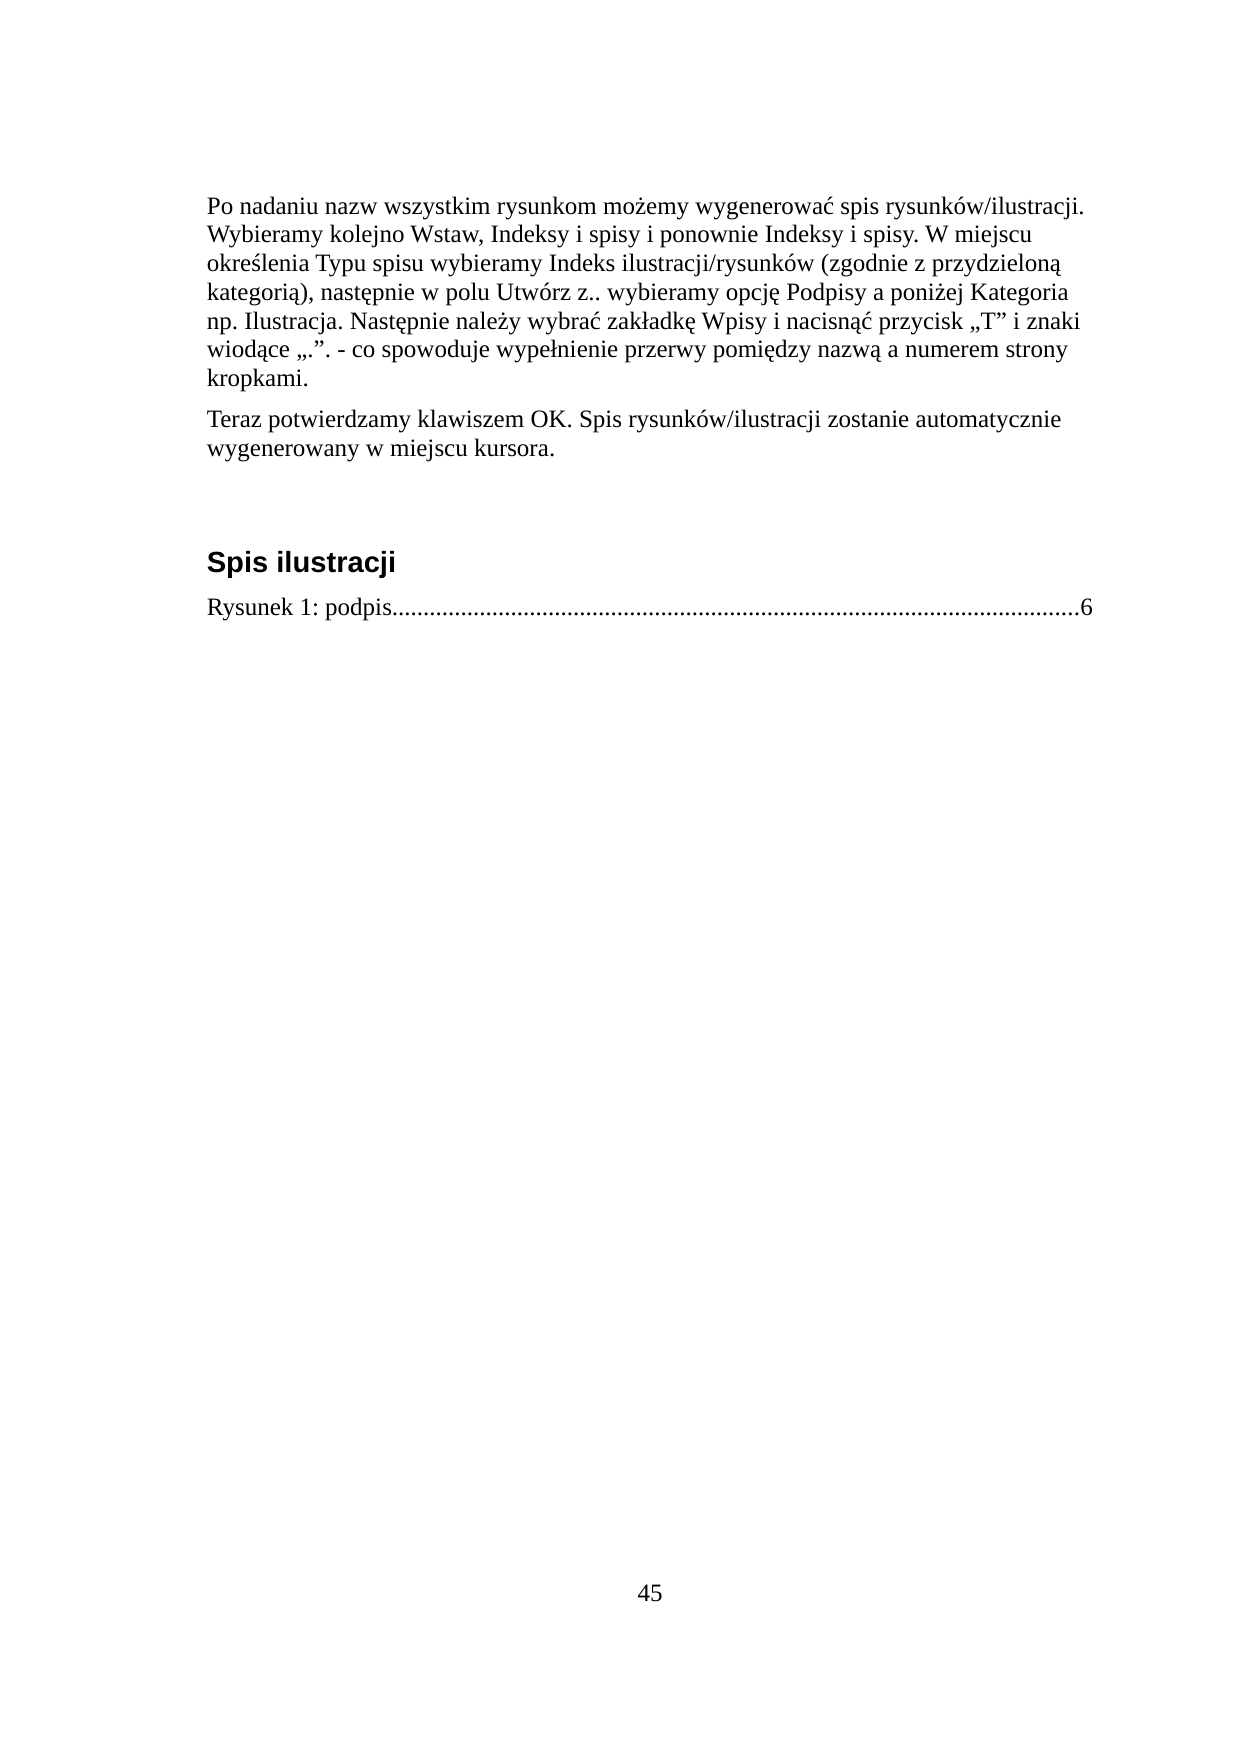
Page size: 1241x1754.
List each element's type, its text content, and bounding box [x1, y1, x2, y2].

subtitle Spis ilustracji [207, 546, 1093, 579]
text Po nadaniu nazw wszystkim rysunkom możemy wygenerować spis rysunków/ilustracji. Wybieramy kolejno Wstaw, Indeksy i spisy i ponownie Indeksy i spisy. W miejscu określenia Typu spisu wybieramy Indeks ilustracji/rysunków (zgodnie z przydzieloną kategorią), następnie w polu Utwórz z.. wybieramy opcję Podpisy a poniżej Kategoria np. Ilustracja. Następnie należy wybrać zakładkę Wpisy i nacisnąć przycisk „T” i znaki wiodące „.”. - co spowoduje wypełnienie przerwy pomiędzy nazwą a numerem strony kropkami. [207, 191, 1093, 392]
text Rysunek 1: podpis 6 [207, 592, 1093, 620]
text Teraz potwierdzamy klawiszem OK. Spis rysunków/ilustracji zostanie automatycznie wygenerowany w miejscu kursora. [207, 404, 1093, 462]
